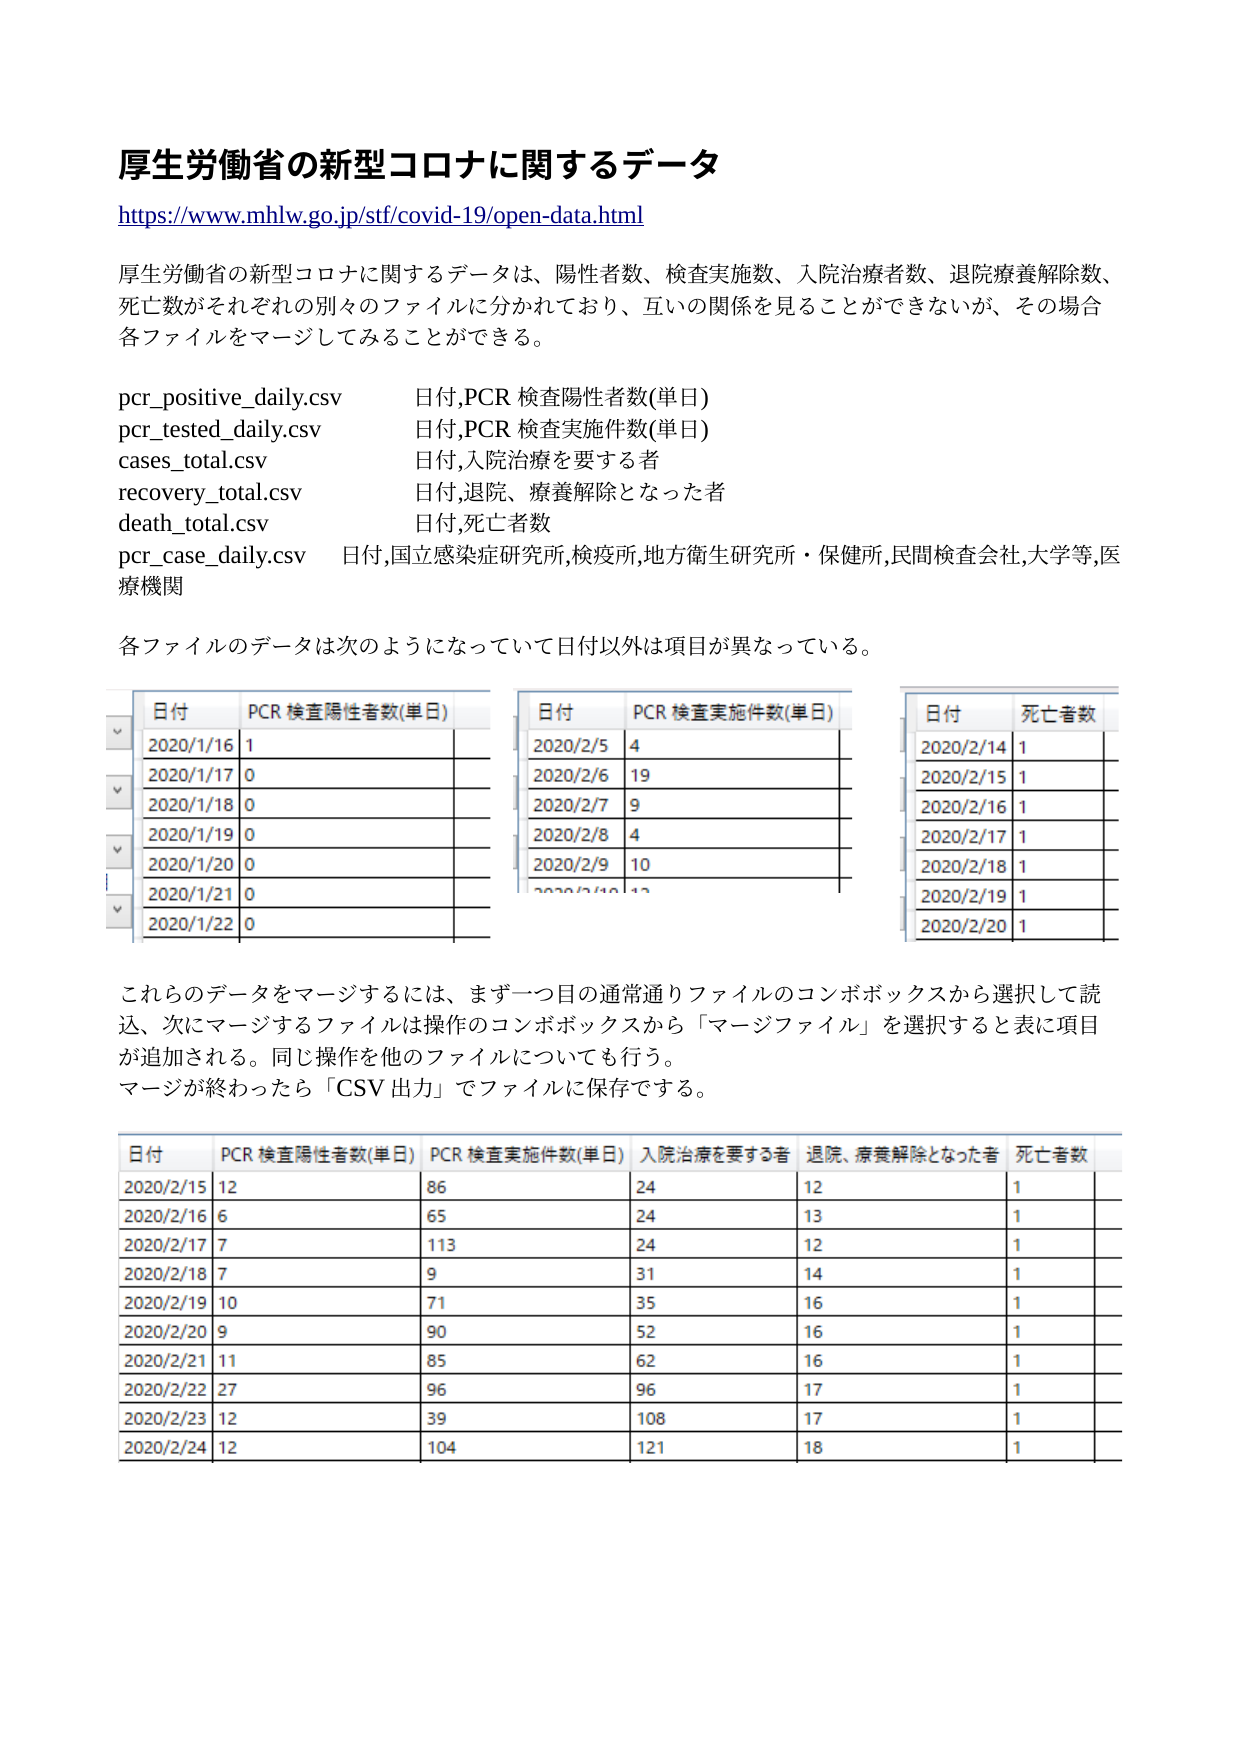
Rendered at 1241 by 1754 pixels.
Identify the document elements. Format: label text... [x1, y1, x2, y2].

text 各ファイルのデータは次のようになっていて日付以外は項目が異なっている。 [118, 629, 1122, 661]
text pcr_case_daily.csv 日付,国立感染症研究所,検疫所,地方衛生研究所・保健所,民間検査会社,大学等,医療機関 [118, 538, 1122, 601]
text これらのデータをマージするには、まず一つ目の通常通りファイルのコンボボックスから選択して読込、次にマージするファイルは操作のコンボボックスから「マージファイル」を選択すると表に項目が追加される。同じ操作を他のファイルについても行う。 [118, 977, 1122, 1072]
picture [899, 685, 1119, 942]
picture [118, 1131, 1123, 1463]
text pcr_positive_daily.csv 日付,PCR 検査陽性者数(単日) [118, 381, 1122, 412]
text マージが終わったら「CSV出力」でファイルに保存でする。 [118, 1072, 1122, 1103]
text cases_total.csv 日付,入院治療を要する者 [118, 443, 1122, 475]
text 厚生労働省の新型コロナに関するデータは、陽性者数、検査実施数、入院治療者数、退院療養解除数、死亡数がそれぞれの別々のファイルに分かれており、互いの関係を見ることができないが、その場合各ファイルをマージしてみることができる。 [118, 257, 1122, 352]
picture [106, 689, 491, 943]
text recovery_total.csv 日付,退院、療養解除となった者 [118, 475, 1122, 506]
picture [513, 688, 853, 893]
text death_total.csv 日付,死亡者数 [118, 506, 1122, 538]
text pcr_tested_daily.csv 日付,PCR 検査実施件数(単日) [118, 412, 1122, 443]
text https://www.mhlw.go.jp/stf/covid-19/open-data.html [118, 200, 1122, 229]
subtitle 厚生労働省の新型コロナに関するデータ [118, 139, 1122, 187]
